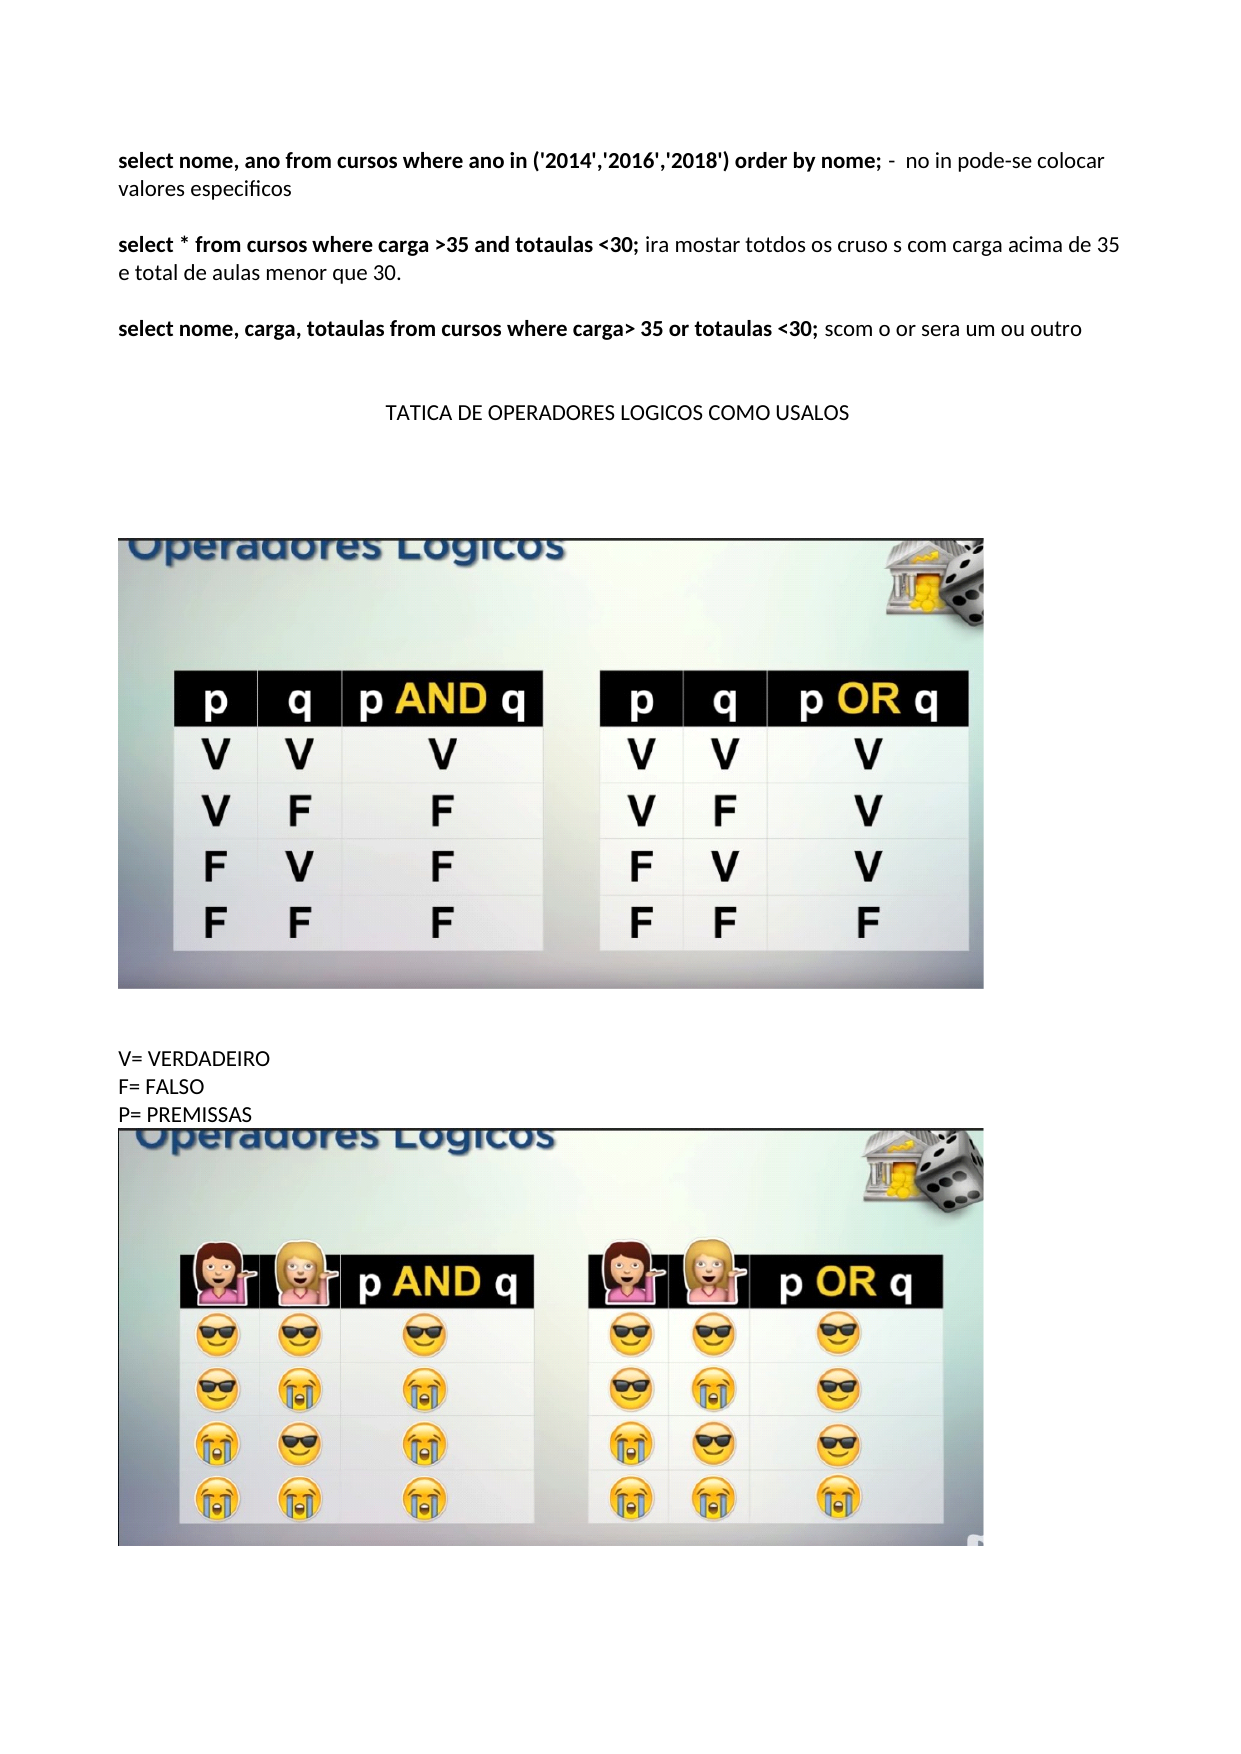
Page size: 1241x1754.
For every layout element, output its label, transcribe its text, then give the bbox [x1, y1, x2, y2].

text TATICA DE OPERADORES LOGICOS COMO USALOS [118, 398, 1122, 426]
text select nome, carga, totaulas from cursos where carga> 35 or totaulas <30; scom o or sera um ou outro [118, 314, 1122, 342]
text select * from cursos where carga >35 and totaulas <30; ira mostar totdos os cruso s com carga acima de 35 e total de aulas menor que 30. [118, 230, 1122, 286]
text F= FALSO [118, 1072, 1122, 1101]
text V= VERDADEIRO [118, 1044, 1122, 1072]
text P= PREMISSAS [118, 1101, 1122, 1128]
text select nome, ano from cursos where ano in ('2014','2016','2018') order by nome; - no in pode-se colocar valores especificos [118, 146, 1122, 202]
